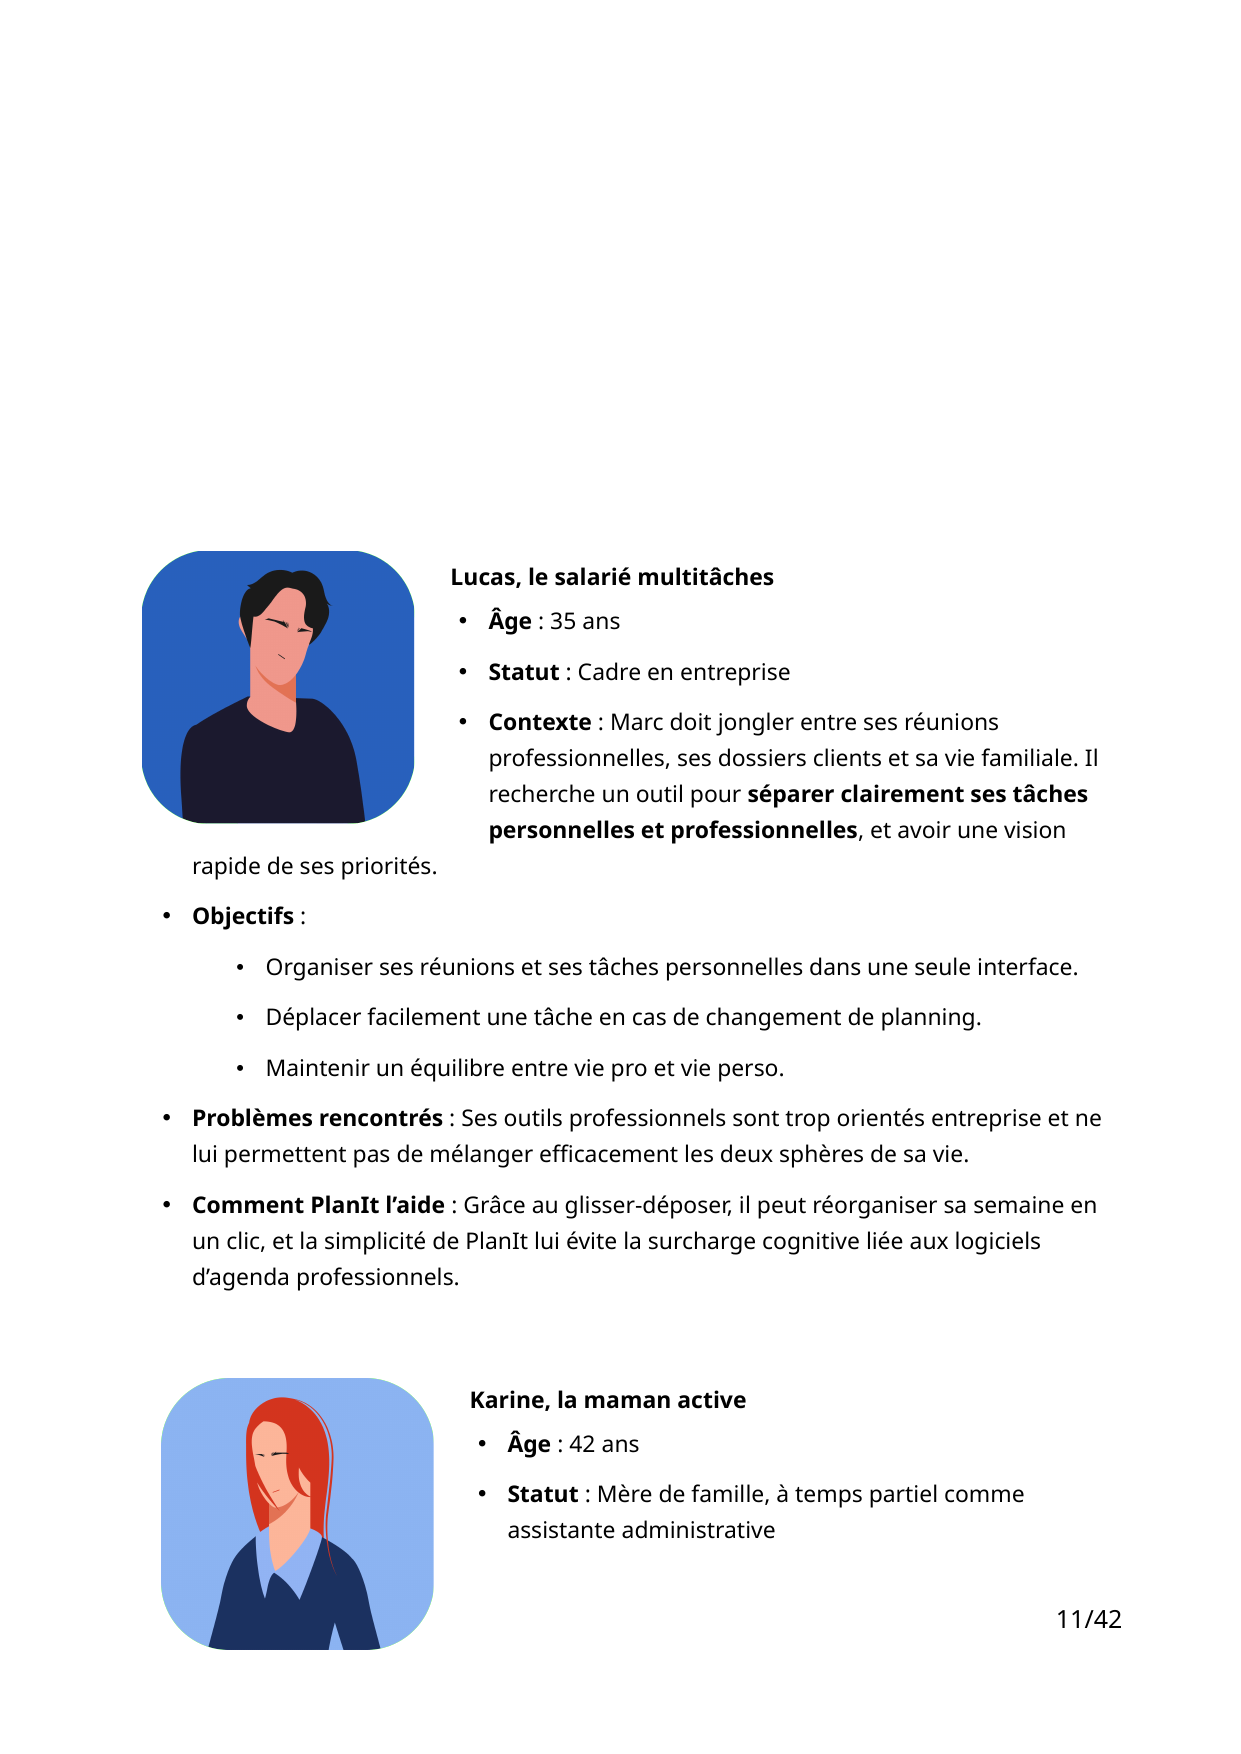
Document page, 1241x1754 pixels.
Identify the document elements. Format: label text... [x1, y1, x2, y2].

list Organiser ses réunions et ses tâches personnelles dans une seule interface. [236, 951, 1122, 982]
list Comment PlanIt l’aide : Grâce au glisser-déposer, il peut réorganiser sa semaine en un clic, et la simplicité de PlanIt lui évite la surcharge cognitive liée aux logiciels d’agenda professionnels. [162, 1189, 1122, 1292]
list Déplacer facilement une tâche en cas de changement de planning. [236, 1001, 1122, 1032]
list Contexte : Marc doit jongler entre ses réunions professionnelles, ses dossiers clients et sa vie familiale. Il recherche un outil pour séparer clairement ses tâches personnelles et professionnelles, et avoir une vision rapide de ses priorités. [162, 706, 1122, 881]
subtitle [118, 1384, 161, 1415]
list Maintenir un équilibre entre vie pro et vie perso. [236, 1052, 1122, 1083]
list Problèmes rencontrés : Ses outils professionnels sont trop orientés entreprise et ne lui permettent pas de mélanger efficacement les deux sphères de sa vie. [162, 1102, 1122, 1169]
list Âge : 42 ans [434, 1428, 1122, 1459]
list Statut : Mère de famille, à temps partiel comme assistante administrative [434, 1478, 1122, 1546]
list Statut : Cadre en entreprise [415, 655, 1122, 687]
list Objectifs : [162, 900, 1122, 931]
picture [161, 1378, 434, 1650]
subtitle [118, 561, 142, 592]
subtitle Karine, la maman active [434, 1384, 1122, 1415]
list Âge : 35 ans [415, 605, 1122, 636]
subtitle Lucas, le salarié multitâches [415, 561, 1122, 592]
picture [142, 551, 415, 824]
